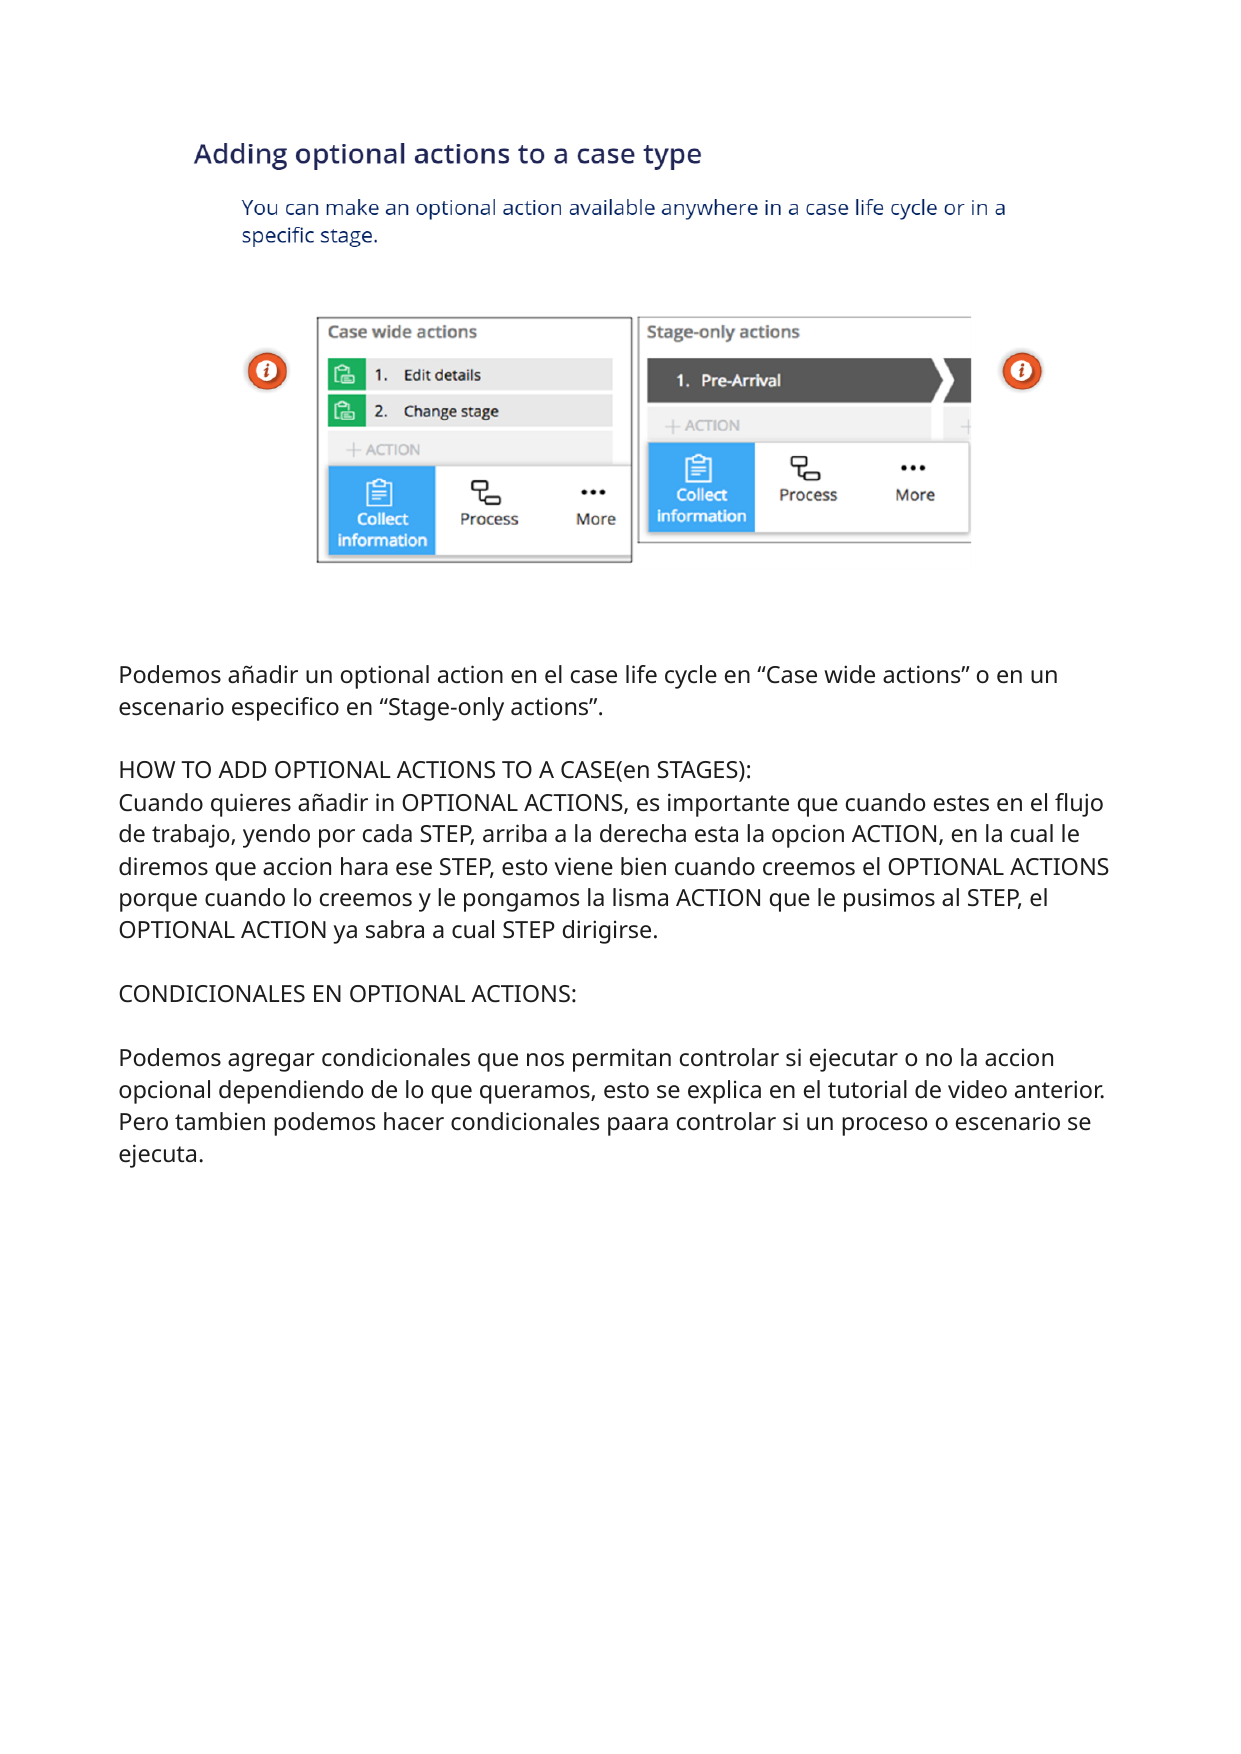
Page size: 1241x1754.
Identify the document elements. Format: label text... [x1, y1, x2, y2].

text HOW TO ADD OPTIONAL ACTIONS TO A CASE(en STAGES): [118, 754, 1122, 786]
text Cuando quieres añadir in OPTIONAL ACTIONS, es importante que cuando estes en el flujo de trabajo, yendo por cada STEP, arriba a la derecha esta la opcion ACTION, en la cual le diremos que accion hara ese STEP, esto viene bien cuando creemos el OPTIONAL ACTIONS porque cuando lo creemos y le pongamos la lisma ACTION que le pusimos al STEP, el OPTIONAL ACTION ya sabra a cual STEP dirigirse. [118, 786, 1122, 946]
text Podemos añadir un optional action en el case life cycle en “Case wide actions” o en un escenario especifico en “Stage-only actions”. [118, 658, 1122, 722]
text CONDICIONALES EN OPTIONAL ACTIONS: [118, 978, 1122, 1010]
text Pero tambien podemos hacer condicionales paara controlar si un proceso o escenario se ejecuta. [118, 1106, 1122, 1169]
text Podemos agregar condicionales que nos permitan controlar si ejecutar o no la accion opcional dependiendo de lo que queramos, esto se explica en el tutorial de video anterior. [118, 1042, 1122, 1106]
